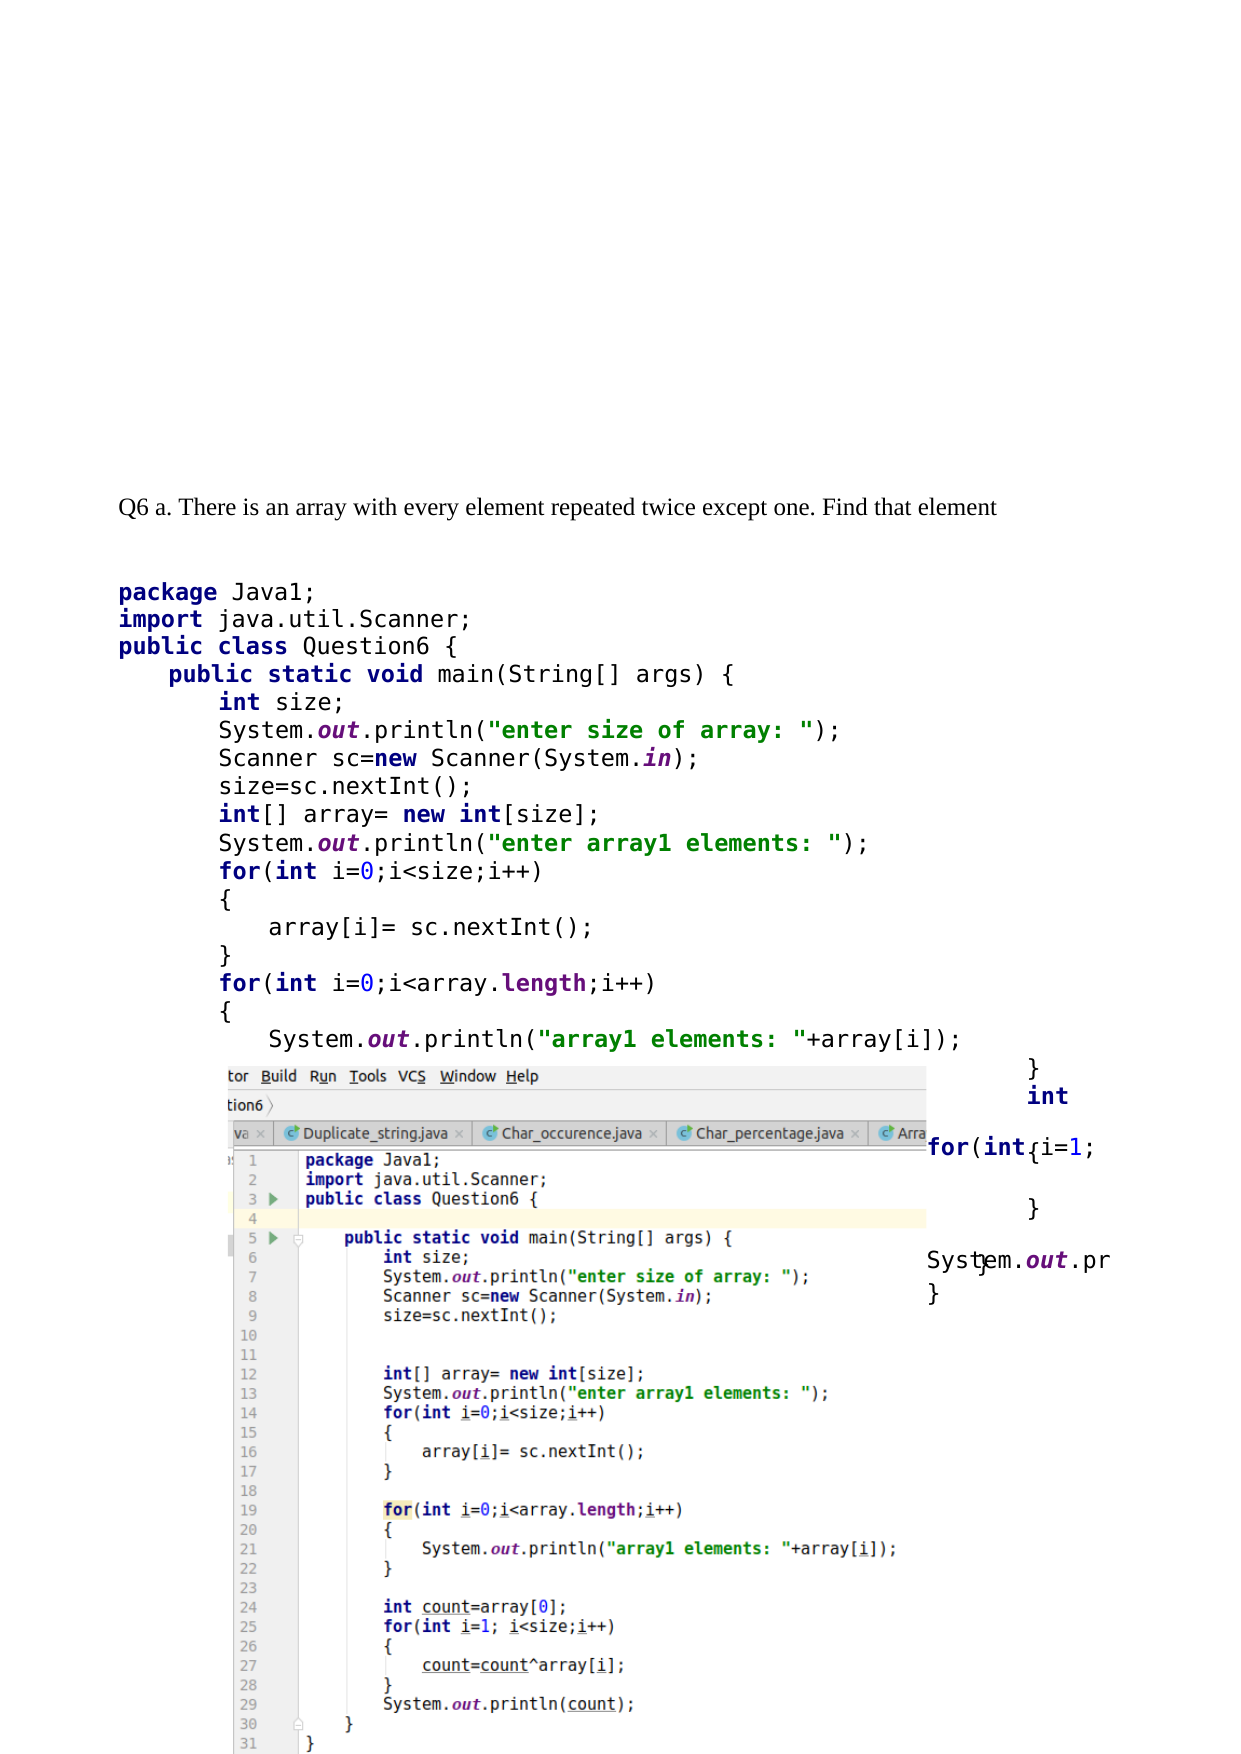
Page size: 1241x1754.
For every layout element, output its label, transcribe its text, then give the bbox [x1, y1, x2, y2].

text import java.util.Scanner; [118, 606, 1122, 633]
text int[] array= new int[size]; [118, 801, 1122, 829]
text { [118, 998, 1122, 1026]
picture [227, 1066, 927, 1754]
text System.out.println("element occurring once : " +count); [118, 1223, 227, 1251]
text [118, 1279, 227, 1306]
text { [118, 885, 1122, 913]
text count=count^array[i]; [118, 1167, 227, 1195]
text System.out.println("array1 elements: "+array[i]); [118, 1026, 1122, 1054]
text for(int i=1; i<size;i++) [118, 1110, 227, 1138]
text } [118, 942, 1122, 970]
text } [118, 1054, 1122, 1082]
text [118, 1138, 227, 1167]
text count=count^array[i]; [927, 1167, 1122, 1195]
text System.out.println("enter array1 elements: "); [118, 829, 1122, 857]
text public class Question6 { [118, 633, 1122, 660]
text System.out.println("enter size of array: "); [118, 717, 1122, 745]
text System.out.println("element occurring once : " +count); [927, 1223, 1122, 1251]
text public static void main(String[] args) { [118, 660, 1122, 688]
text int size; [118, 688, 1122, 717]
text } [927, 1279, 1122, 1306]
text int count=array[0]; [118, 1082, 227, 1110]
text size=sc.nextInt(); [118, 773, 1122, 801]
text for(int i=1; i<size;i++) [927, 1110, 1122, 1138]
text } [927, 1195, 1122, 1223]
text Scanner sc=new Scanner(System.in); [118, 745, 1122, 773]
text [118, 1195, 227, 1223]
text for(int i=0;i<size;i++) [118, 857, 1122, 885]
text array[i]= sc.nextInt(); [118, 913, 1122, 942]
text } [927, 1251, 1122, 1279]
text int count=array[0]; [927, 1082, 1122, 1110]
text { [927, 1138, 1122, 1167]
text for(int i=0;i<array.length;i++) [118, 970, 1122, 998]
text package Java1; [118, 578, 1122, 606]
text Q6 a. There is an array with every element repeated twice except one. Find that element [118, 492, 1122, 521]
text [118, 1251, 227, 1279]
